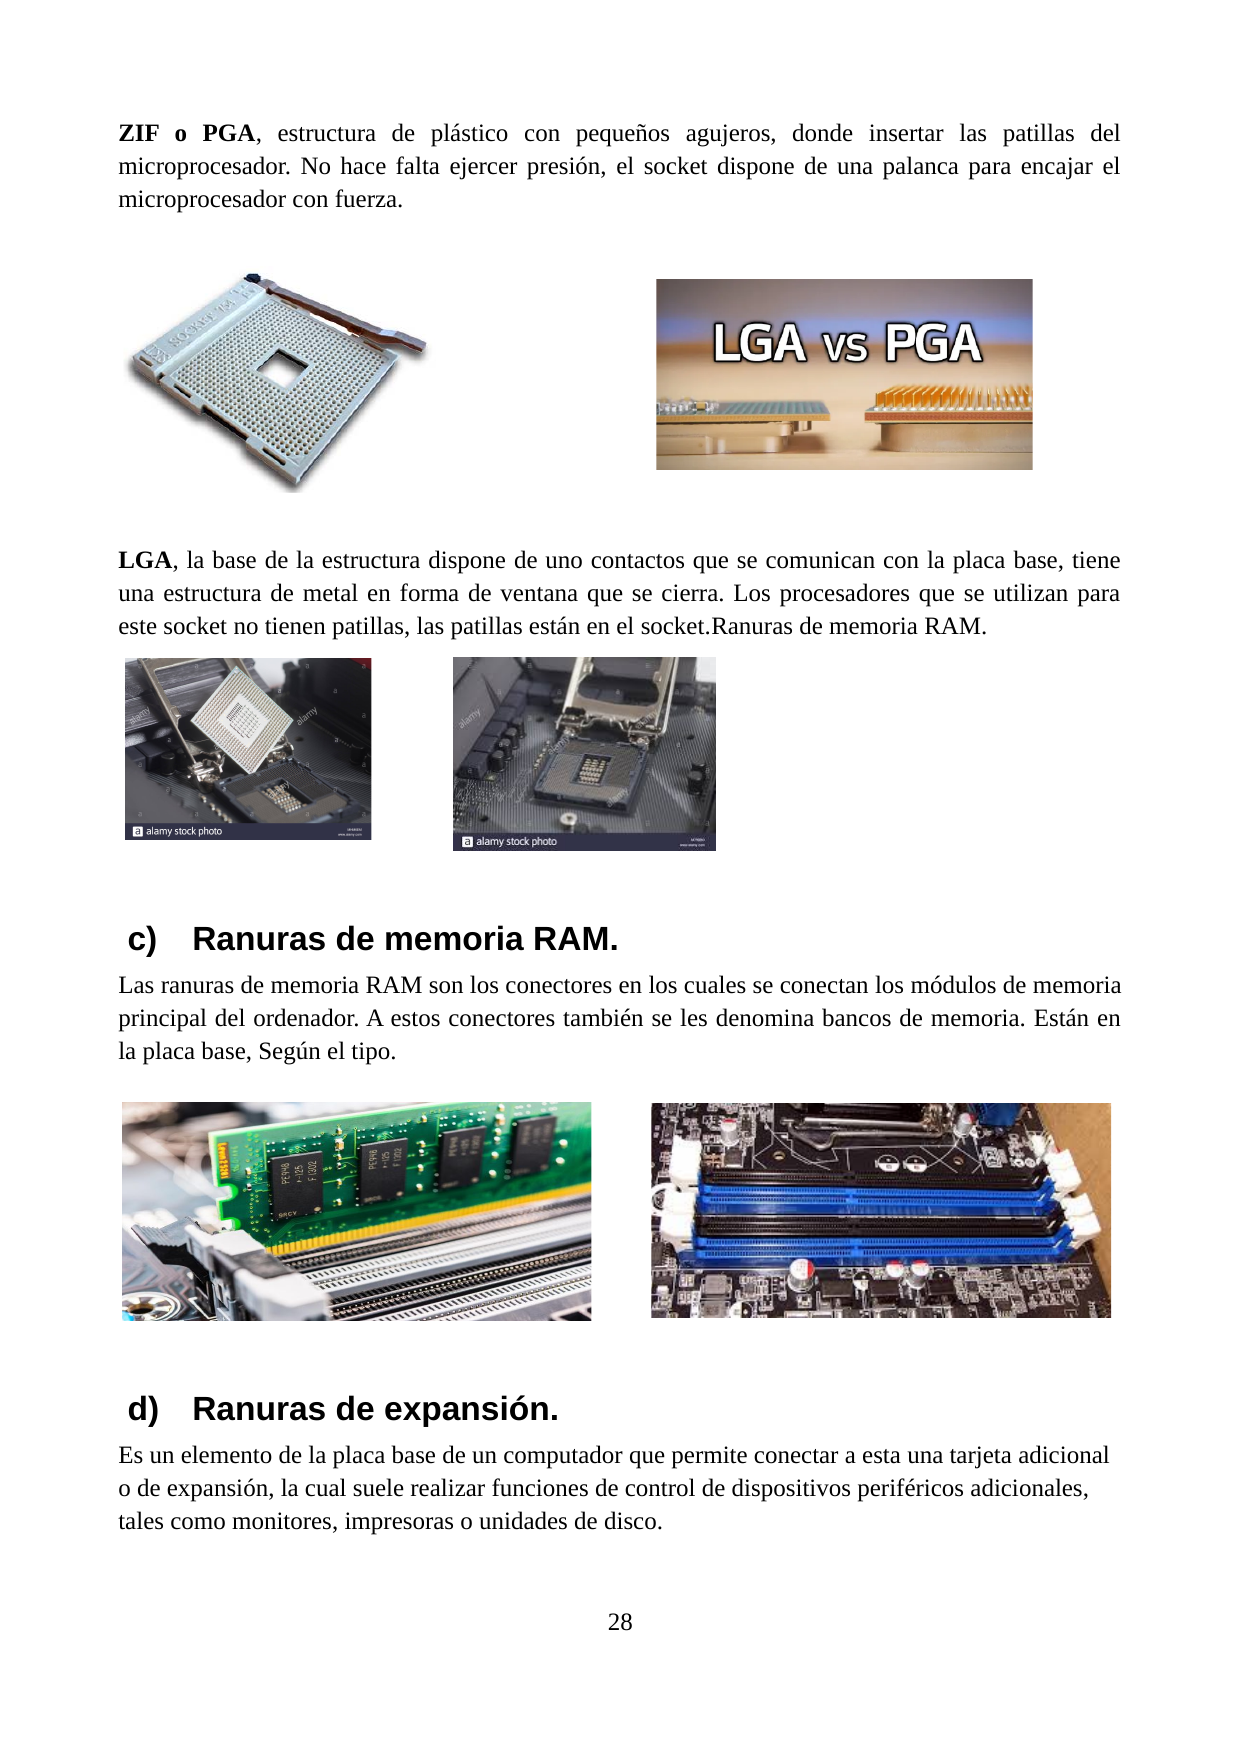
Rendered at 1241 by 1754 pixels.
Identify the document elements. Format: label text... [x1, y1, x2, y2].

text LGA, la base de la estructura dispone de uno contactos que se comunican con la placa base, tiene una estructura de metal en forma de ventana que se cierra. Los procesadores que se utilizan para este socket no tienen patillas, las patillas están en el socket.Ranuras de memoria RAM. [118, 545, 1122, 640]
picture [122, 1102, 592, 1321]
text Las ranuras de memoria RAM son los conectores en los cuales se conectan los módulos de memoria principal del ordenador. A estos conectores también se les denomina bancos de memoria. Están en la placa base, Según el tipo. [118, 970, 1122, 1065]
picture [656, 279, 1033, 470]
picture [651, 1103, 1112, 1318]
picture [125, 658, 372, 840]
subtitle Ranuras de expansión. [118, 1389, 1122, 1428]
text ZIF o PGA, estructura de plástico con pequeños agujeros, donde insertar las patillas del microprocesador. No hace falta ejercer presión, el socket dispone de una palanca para encajar el microprocesador con fuerza. [118, 118, 1122, 213]
text Es un elemento de la placa base de un computador que permite conectar a esta una tarjeta adicional o de expansión, la cual suele realizar funciones de control de dispositivos periféricos adicionales, tales como monitores, impresoras o unidades de disco. [118, 1440, 1122, 1535]
picture [123, 266, 437, 493]
picture [453, 657, 716, 851]
subtitle Ranuras de memoria RAM. [118, 919, 1122, 958]
